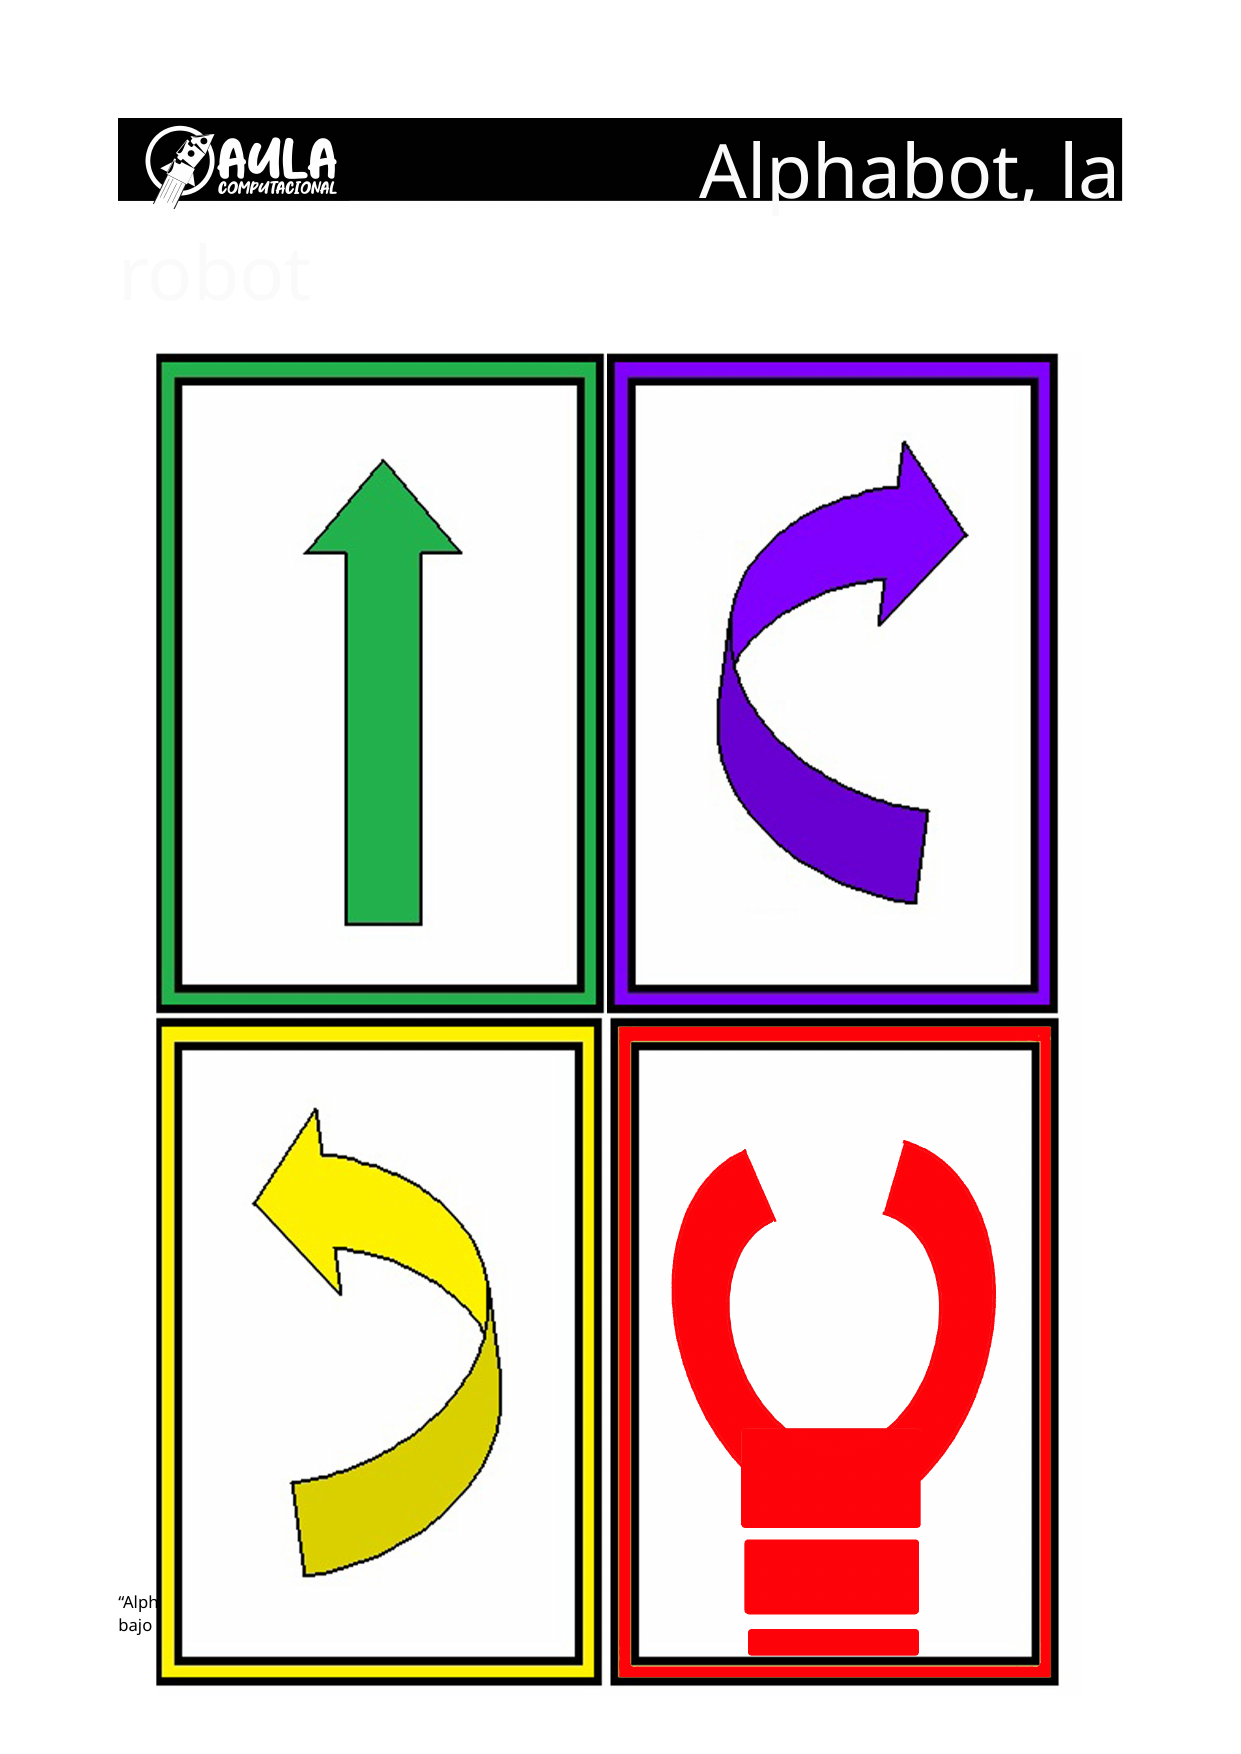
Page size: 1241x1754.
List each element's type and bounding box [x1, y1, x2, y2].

picture [118, 118, 1123, 209]
picture [156, 352, 1084, 1697]
picture [779, 163, 801, 193]
